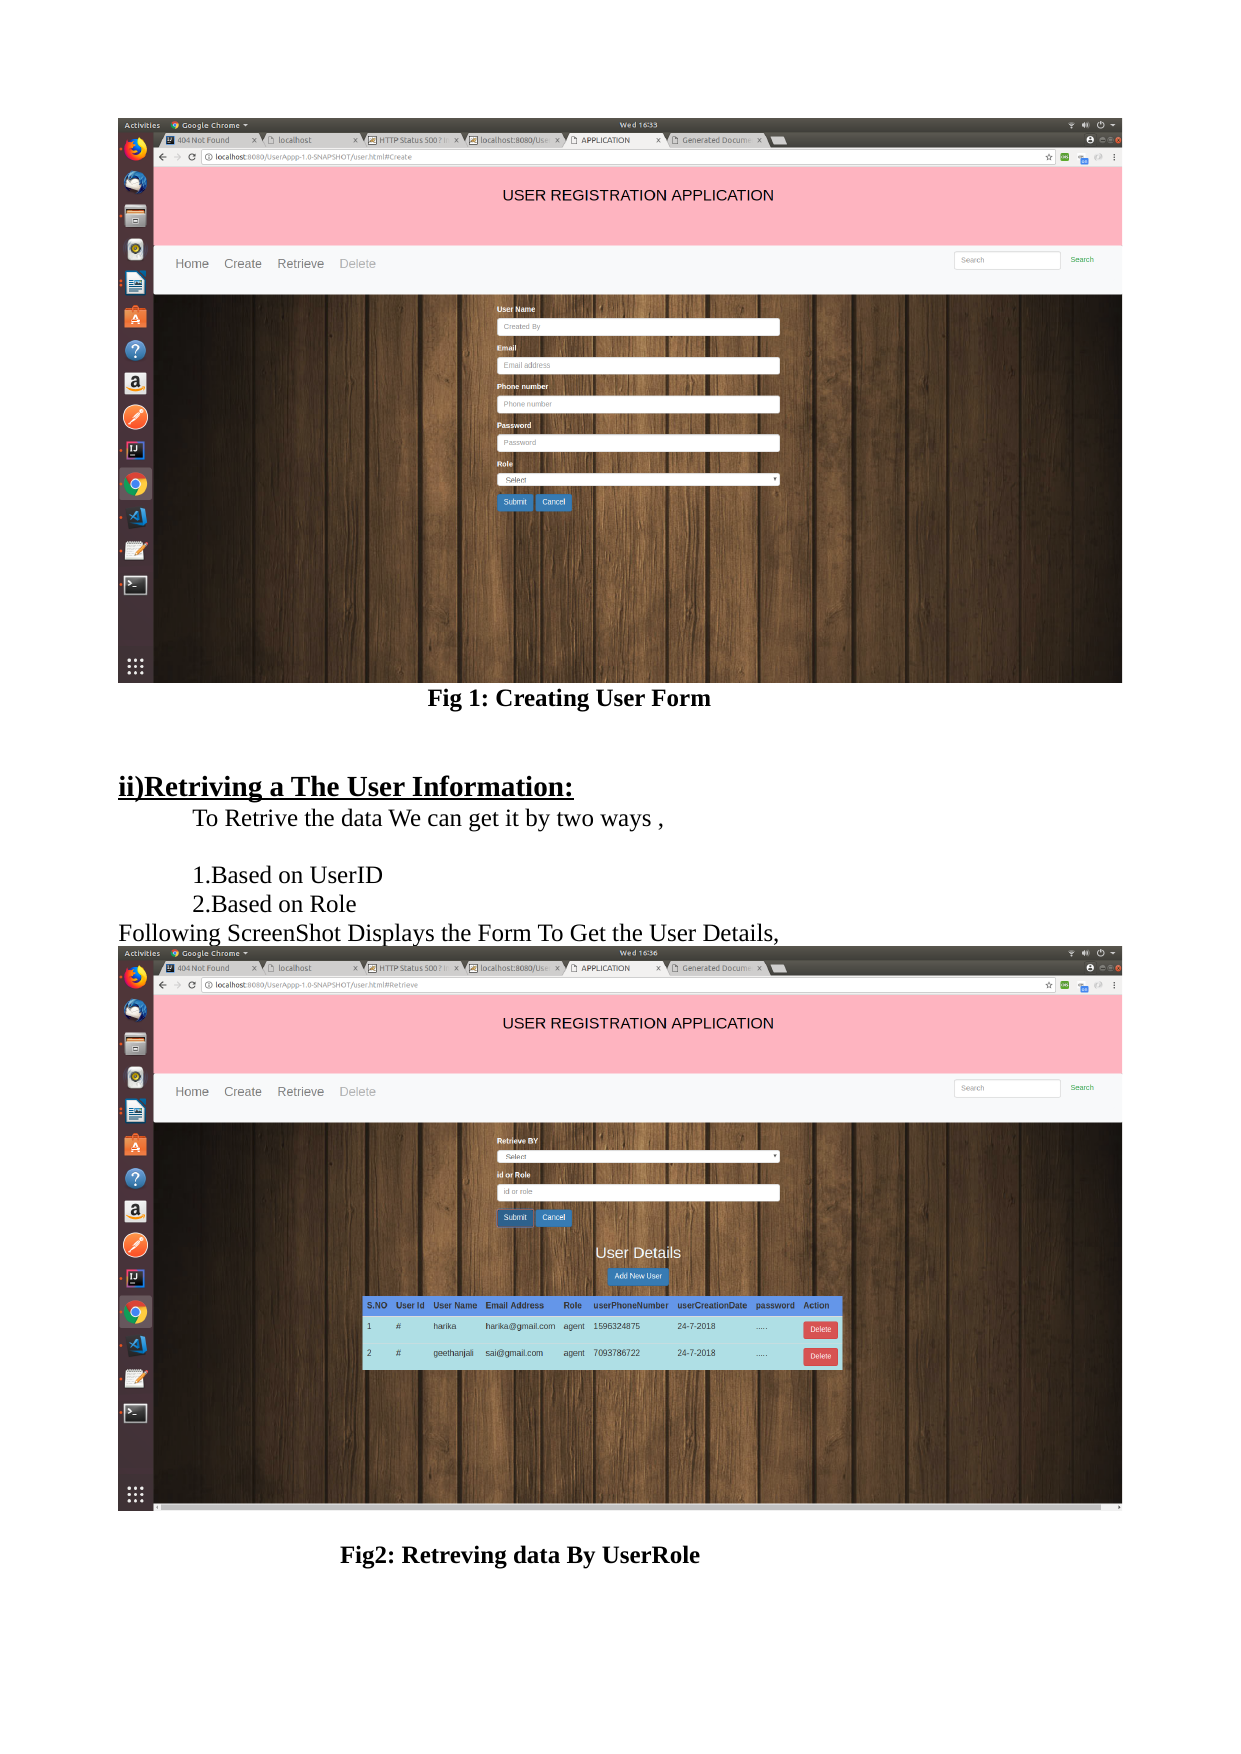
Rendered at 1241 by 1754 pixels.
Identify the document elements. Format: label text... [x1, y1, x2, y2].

picture [118, 946, 1123, 1511]
text 1.Based on UserID [118, 860, 1122, 889]
text Fig2: Retreving data By UserRole [118, 1540, 1122, 1568]
text 2.Based on Role [118, 889, 1122, 918]
text ii)Retriving a The User Information: [118, 769, 1122, 803]
text Fig 1: Creating User Form [118, 683, 1122, 712]
text To Retrive the data We can get it by two ways , [118, 803, 1122, 831]
picture [118, 118, 1123, 683]
text Following ScreenShot Displays the Form To Get the User Details, [118, 918, 1122, 946]
